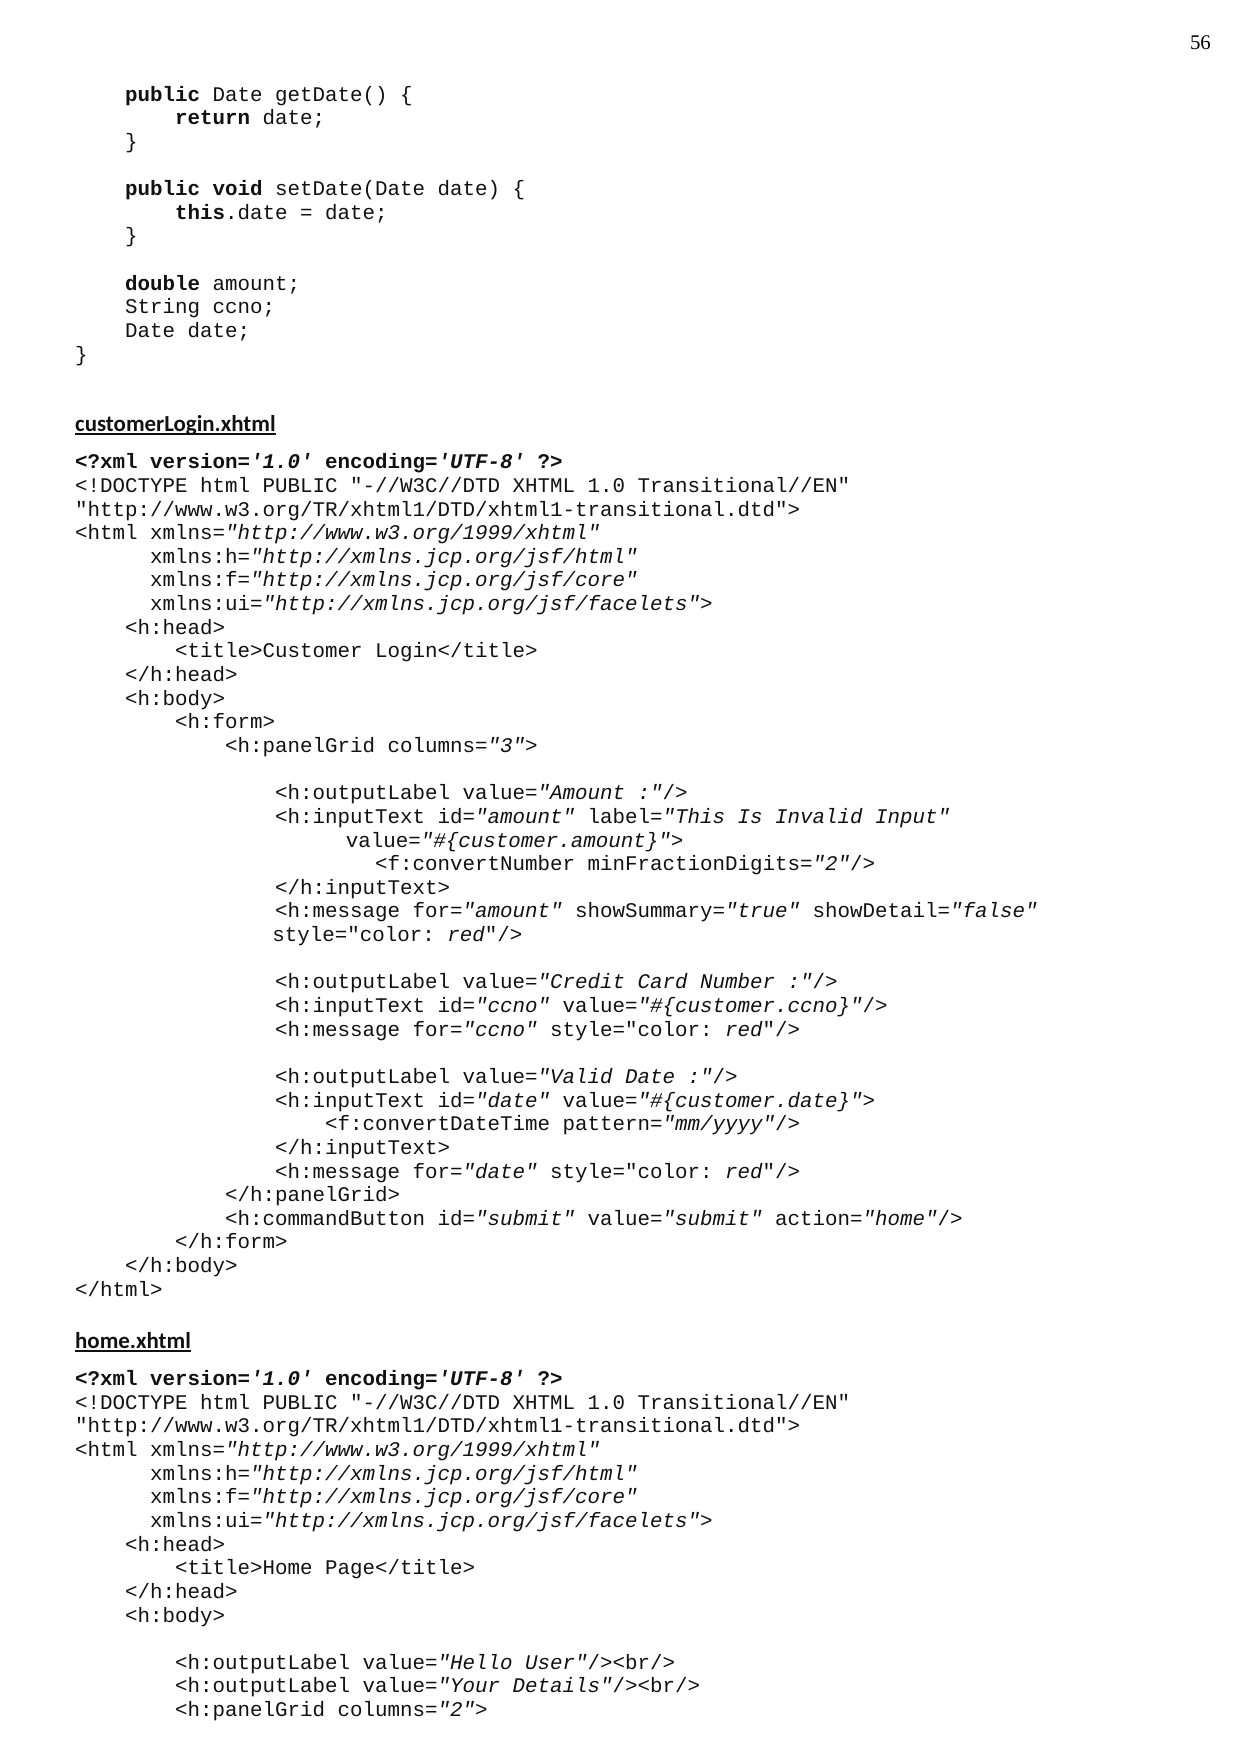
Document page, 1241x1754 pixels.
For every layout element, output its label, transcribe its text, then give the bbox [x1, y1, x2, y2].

text xmlns:h="http://xmlns.jcp.org/jsf/html" [75, 1463, 1211, 1486]
text <h:form> [75, 711, 1211, 735]
text </h:inputText> [75, 877, 1211, 901]
text <!DOCTYPE html PUBLIC "-//W3C//DTD XHTML 1.0 Transitional//EN" "http://www.w3.org/TR/xhtml1/DTD/xhtml1-transitional.dtd"> [75, 1392, 1211, 1439]
text <h:outputLabel value="Amount :"/> [75, 782, 1211, 806]
text <?xml version='1.0' encoding='UTF-8' ?> [75, 1368, 1211, 1392]
text customerLogin.xhtml [75, 409, 1211, 437]
text double amount; [75, 273, 1211, 296]
text <h:head> [75, 617, 1211, 640]
text <h:inputText id="date" value="#{customer.date}"> [75, 1090, 1211, 1113]
text home.xhtml [75, 1326, 1211, 1354]
text <h:inputText id="ccno" value="#{customer.ccno}"/> [75, 995, 1211, 1019]
text Date date; [75, 320, 1211, 344]
text </h:inputText> [75, 1137, 1211, 1161]
text <html xmlns="http://www.w3.org/1999/xhtml" [75, 522, 1211, 546]
text public void setDate(Date date) { [75, 178, 1211, 202]
text </h:panelGrid> [75, 1184, 1211, 1208]
text <f:convertNumber minFractionDigits="2"/> [75, 853, 1211, 877]
text <h:outputLabel value="Your Details"/><br/> [75, 1676, 1211, 1699]
text <h:commandButton id="submit" value="submit" action="home"/> [75, 1208, 1211, 1232]
text return date; [75, 107, 1211, 131]
text String ccno; [75, 296, 1211, 320]
text </html> [75, 1279, 1211, 1302]
text <h:outputLabel value="Credit Card Number :"/> [75, 971, 1211, 995]
text xmlns:f="http://xmlns.jcp.org/jsf/core" [75, 569, 1211, 593]
text <f:convertDateTime pattern="mm/yyyy"/> [75, 1113, 1211, 1137]
text </h:form> [75, 1232, 1211, 1255]
text <h:outputLabel value="Valid Date :"/> [75, 1066, 1211, 1090]
text xmlns:ui="http://xmlns.jcp.org/jsf/facelets"> [75, 1510, 1211, 1534]
text <h:message for="date" style="color: red"/> [75, 1161, 1211, 1184]
text <h:outputLabel value="Hello User"/><br/> [75, 1652, 1211, 1676]
text <title>Customer Login</title> [75, 640, 1211, 664]
text <h:head> [75, 1534, 1211, 1557]
text <h:panelGrid columns="3"> [75, 735, 1211, 759]
text <!DOCTYPE html PUBLIC "-//W3C//DTD XHTML 1.0 Transitional//EN" "http://www.w3.org/TR/xhtml1/DTD/xhtml1-transitional.dtd"> [75, 475, 1211, 522]
text <html xmlns="http://www.w3.org/1999/xhtml" [75, 1439, 1211, 1463]
text <h:message for="amount" showSummary="true" showDetail="false" style="color: red"/> [75, 901, 1211, 948]
text } [75, 344, 1211, 367]
text } [75, 225, 1211, 249]
text <h:body> [75, 1604, 1211, 1628]
text <h:inputText id="amount" label="This Is Invalid Input" value="#{customer.amount}"> [75, 806, 1211, 853]
text <title>Home Page</title> [75, 1557, 1211, 1581]
text xmlns:f="http://xmlns.jcp.org/jsf/core" [75, 1486, 1211, 1510]
text public Date getDate() { [75, 83, 1211, 107]
text </h:head> [75, 1581, 1211, 1604]
text <h:body> [75, 688, 1211, 711]
text this.date = date; [75, 202, 1211, 225]
text xmlns:h="http://xmlns.jcp.org/jsf/html" [75, 546, 1211, 569]
text <h:panelGrid columns="2"> [75, 1699, 1211, 1723]
text </h:head> [75, 664, 1211, 688]
text <?xml version='1.0' encoding='UTF-8' ?> [75, 451, 1211, 475]
text xmlns:ui="http://xmlns.jcp.org/jsf/facelets"> [75, 593, 1211, 617]
text </h:body> [75, 1255, 1211, 1279]
text } [75, 131, 1211, 154]
text <h:message for="ccno" style="color: red"/> [75, 1019, 1211, 1042]
